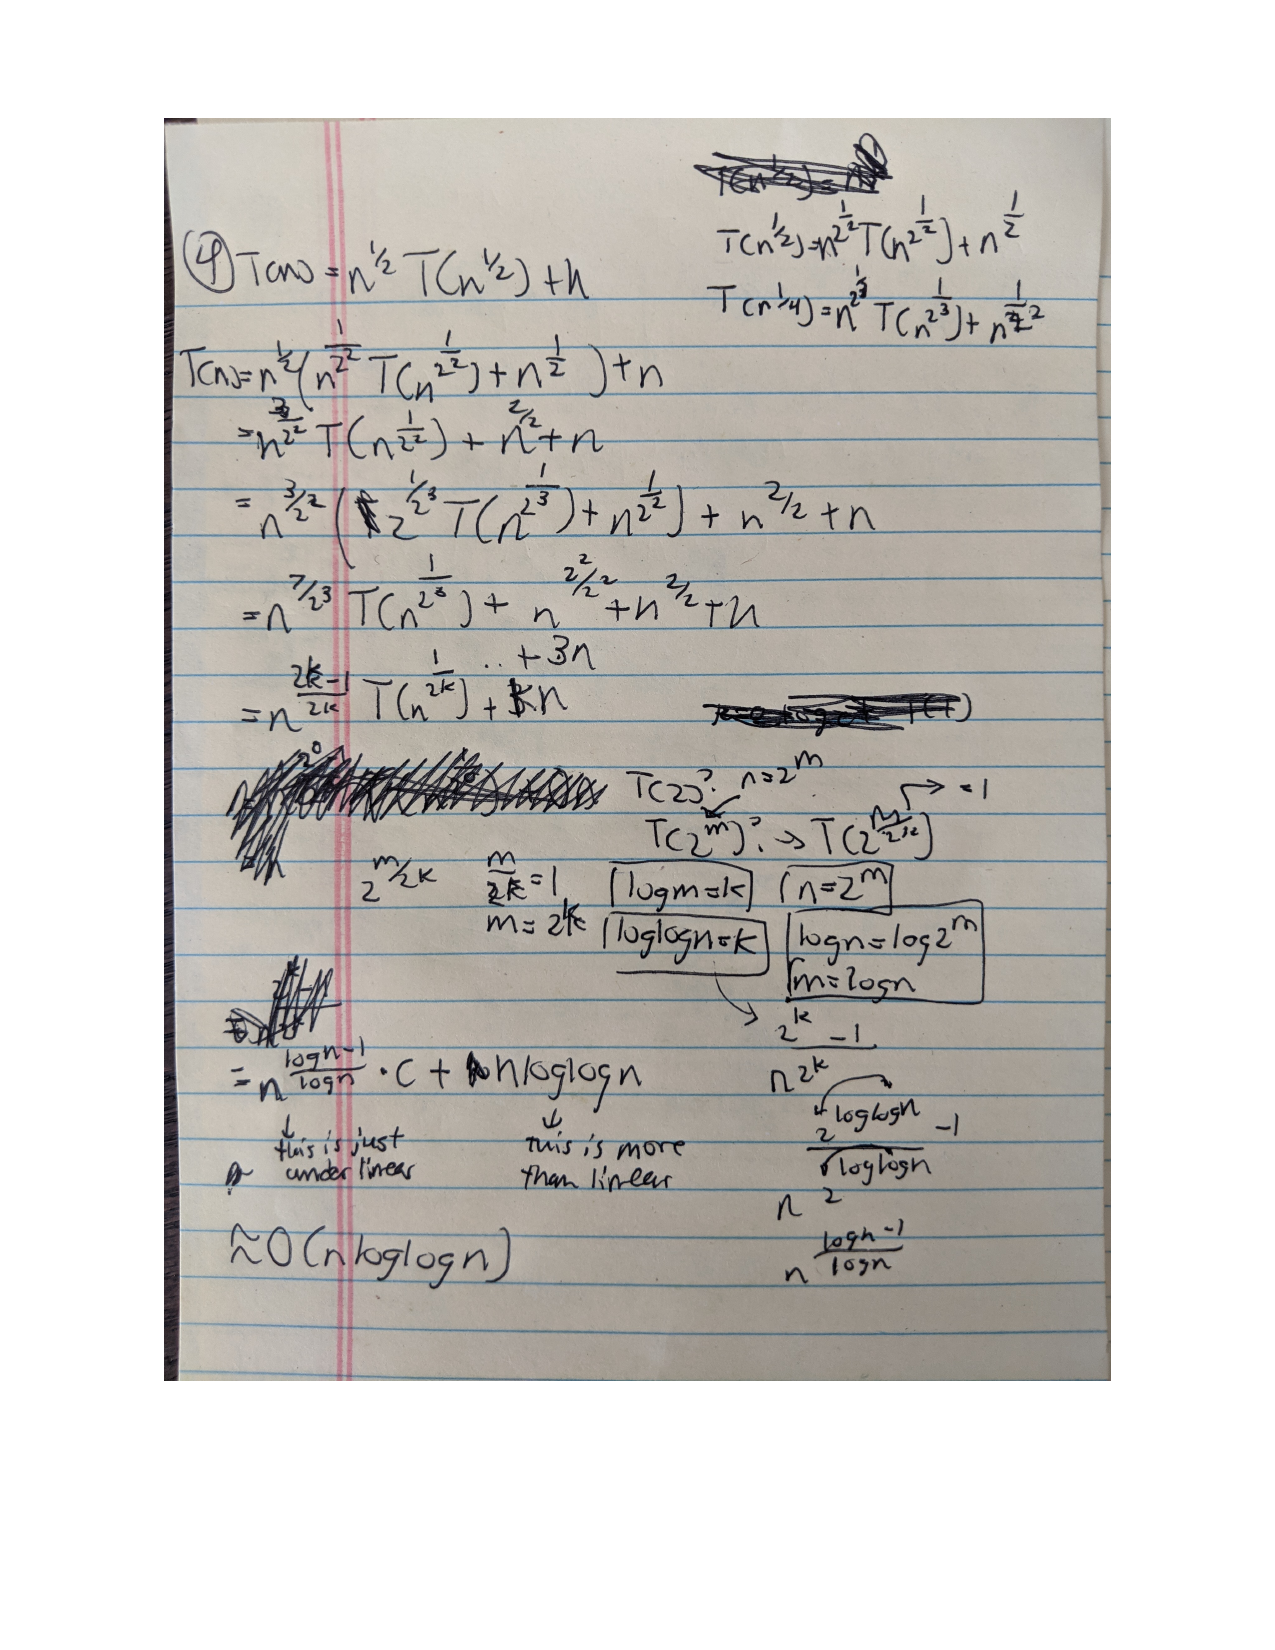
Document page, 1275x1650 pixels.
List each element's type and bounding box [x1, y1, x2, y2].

picture [164, 118, 1111, 1381]
